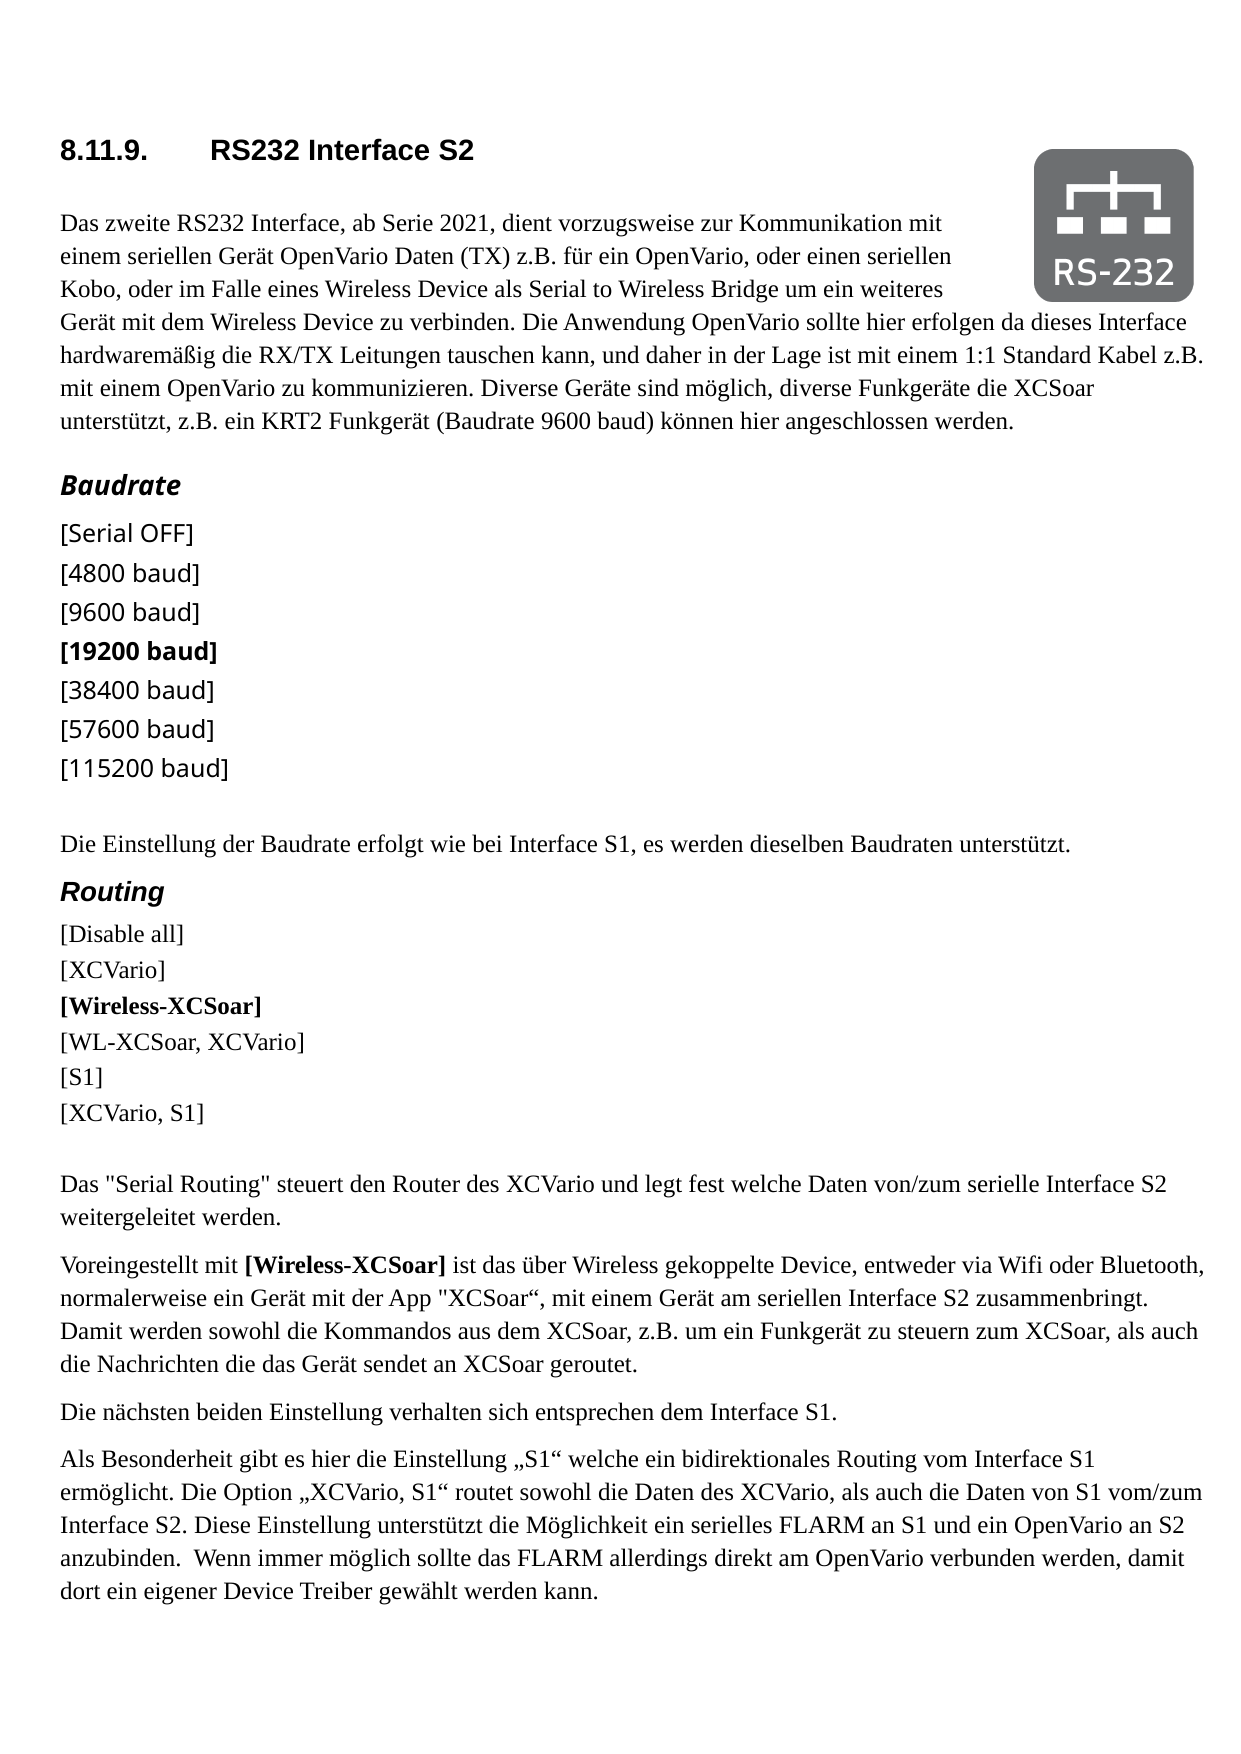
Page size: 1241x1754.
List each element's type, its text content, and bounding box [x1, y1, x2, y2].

text [S1] [60, 1062, 1207, 1091]
subtitle Baudrate [60, 466, 1207, 504]
text Als Besonderheit gibt es hier die Einstellung „S1“ welche ein bidirektionales Routing vom Interface S1 ermöglicht. Die Option „XCVario, S1“ routet sowohl die Daten des XCVario, als auch die Daten von S1 vom/zum Interface S2. Diese Einstellung unterstützt die Möglichkeit ein serielles FLARM an S1 und ein OpenVario an S2 anzubinden. Wenn immer möglich sollte das FLARM allerdings direkt am OpenVario verbunden werden, damit dort ein eigener Device Treiber gewählt werden kann. [60, 1444, 1207, 1605]
text [Serial OFF] [60, 516, 1207, 550]
text Die Einstellung der Baudrate erfolgt wie bei Interface S1, es werden dieselben Baudraten unterstützt. [60, 829, 1207, 858]
text [Disable all] [60, 919, 1207, 948]
subtitle RS232 Interface S2 [60, 133, 1207, 166]
text [9600 baud] [60, 594, 1207, 628]
text [19200 baud] [60, 634, 1207, 668]
subtitle Routing [60, 875, 1207, 907]
text [57600 baud] [60, 712, 1207, 746]
text [XCVario, S1] [60, 1098, 1207, 1127]
text Voreingestellt mit [Wireless-XCSoar] ist das über Wireless gekoppelte Device, entweder via Wifi oder Bluetooth, normalerweise ein Gerät mit der App "XCSoar“, mit einem Gerät am seriellen Interface S2 zusammenbringt. Damit werden sowohl die Kommandos aus dem XCSoar, z.B. um ein Funkgerät zu steuern zum XCSoar, als auch die Nachrichten die das Gerät sendet an XCSoar geroutet. [60, 1250, 1207, 1378]
picture [1028, 149, 1198, 302]
text [WL-XCSoar, XCVario] [60, 1027, 1207, 1055]
text [Wireless-XCSoar] [60, 991, 1207, 1019]
text [XCVario] [60, 955, 1207, 984]
text Das zweite RS232 Interface, ab Serie 2021, dient vorzugsweise zur Kommunikation mit einem seriellen Gerät OpenVario Daten (TX) z.B. für ein OpenVario, oder einen seriellen Kobo, oder im Falle eines Wireless Device als Serial to Wireless Bridge um ein weiteres Gerät mit dem Wireless Device zu verbinden. Die Anwendung OpenVario sollte hier erfolgen da dieses Interface hardwaremäßig die RX/TX Leitungen tauschen kann, und daher in der Lage ist mit einem 1:1 Standard Kabel z.B. mit einem OpenVario zu kommunizieren. Diverse Geräte sind möglich, diverse Funkgeräte die XCSoar unterstützt, z.B. ein KRT2 Funkgerät (Baudrate 9600 baud) können hier angeschlossen werden. [60, 208, 1207, 434]
text [115200 baud] [60, 751, 1207, 785]
text Die nächsten beiden Einstellung verhalten sich entsprechen dem Interface S1. [60, 1397, 1207, 1426]
text [38400 baud] [60, 673, 1207, 707]
text Das "Serial Routing" steuert den Router des XCVario und legt fest welche Daten von/zum serielle Interface S2 weitergeleitet werden. [60, 1169, 1207, 1231]
text [4800 baud] [60, 555, 1207, 589]
